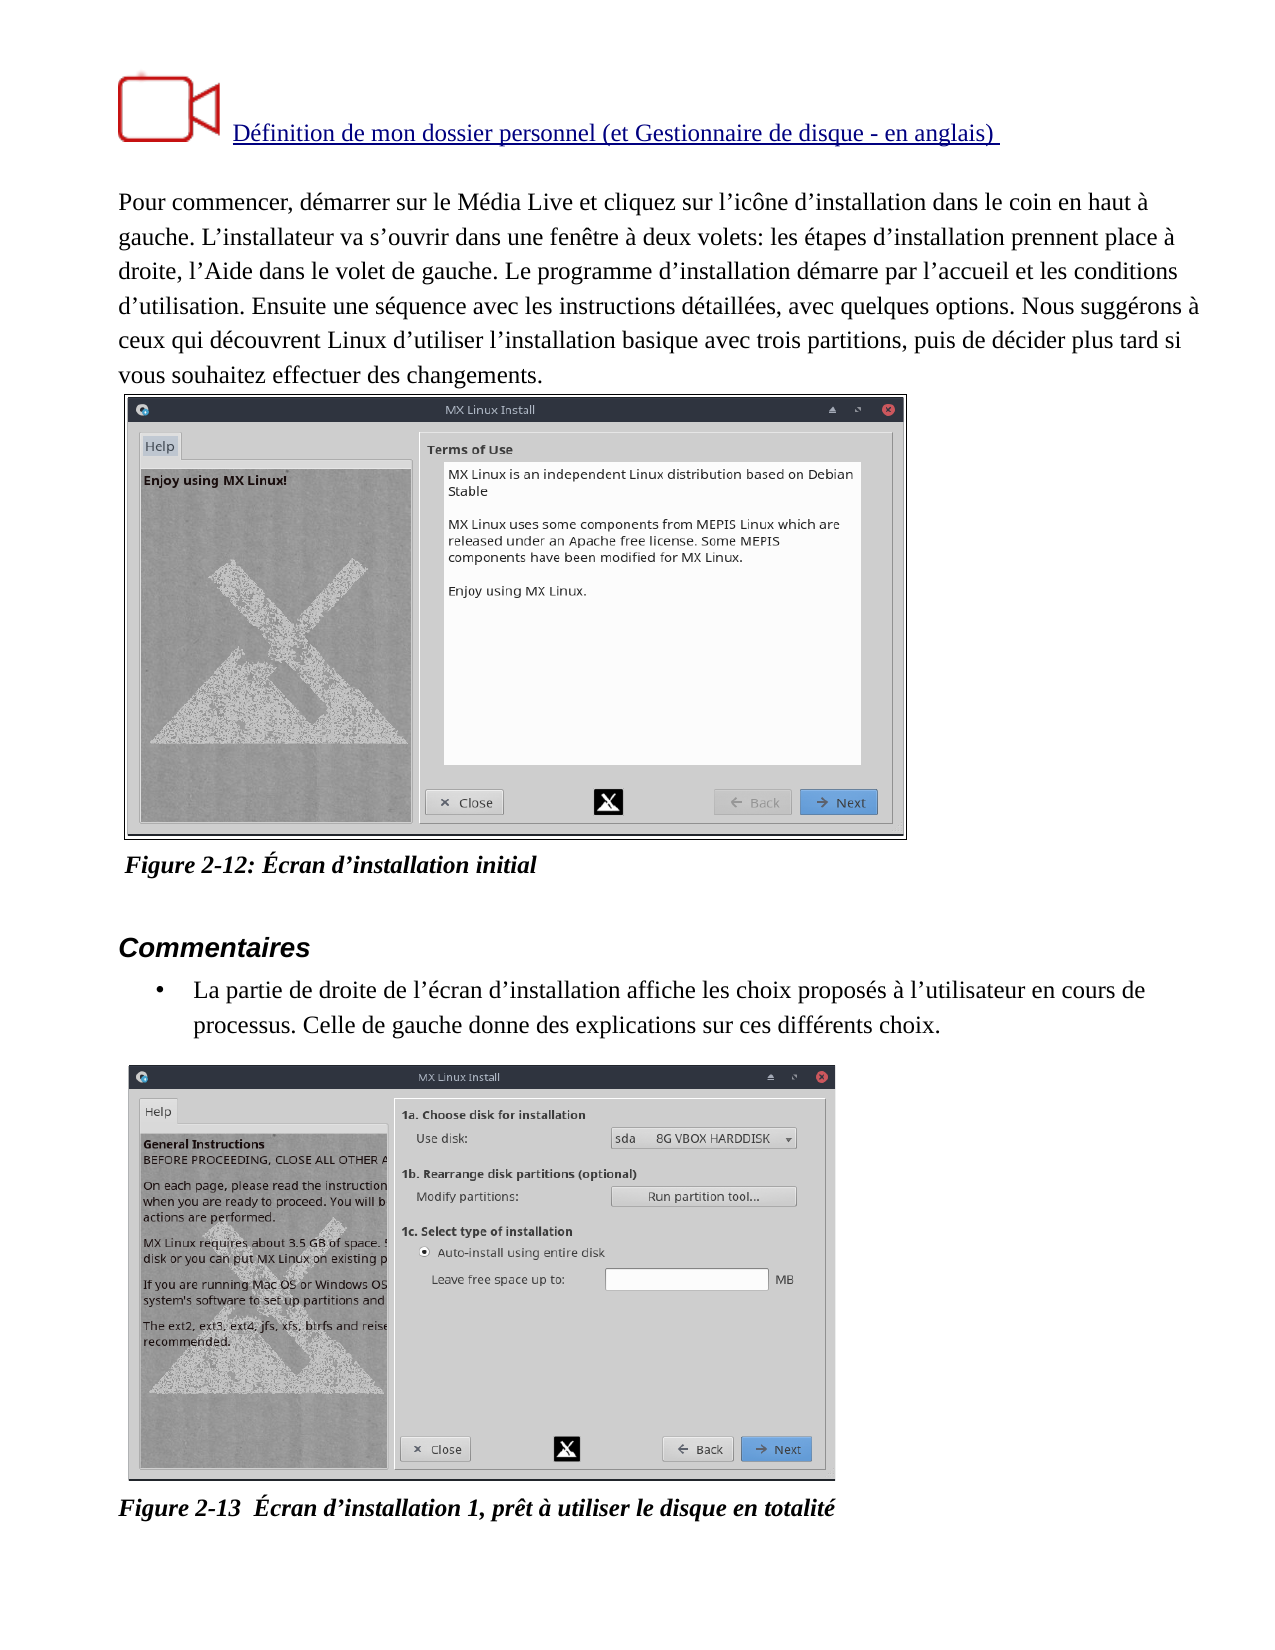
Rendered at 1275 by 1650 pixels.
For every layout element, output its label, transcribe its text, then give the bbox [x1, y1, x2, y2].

text Définition de mon dossier personnel (et Gestionnaire de disque - en anglais) [118, 59, 1216, 147]
picture [118, 59, 220, 142]
list La partie de droite de l’écran d’installation affiche les choix proposés à l’utilisateur en cours de processus. Celle de gauche donne des explications sur ces différents choix. [156, 976, 1216, 1039]
text Pour commencer, démarrer sur le Média Live et cliquez sur l’icône d’installation dans le coin en haut à gauche. L’installateur va s’ouvrir dans une fenêtre à deux volets: les étapes d’installation prennent place à droite, l’Aide dans le volet de gauche. Le programme d’installation démarre par l’accueil et les conditions d’utilisation. Ensuite une séquence avec les instructions détaillées, avec quelques options. Nous suggérons à ceux qui découvrent Linux d’utiliser l’installation basique avec trois partitions, puis de décider plus tard si vous souhaitez effectuer des changements. [118, 187, 1216, 389]
text Figure 2-13 Écran d’installation 1, prêt à utiliser le disque en totalité [118, 1493, 1216, 1522]
picture [128, 1065, 836, 1481]
subtitle Commentaires [118, 931, 1216, 963]
picture [127, 397, 904, 836]
text Figure 2-12: Écran d’installation initial [118, 850, 1216, 878]
